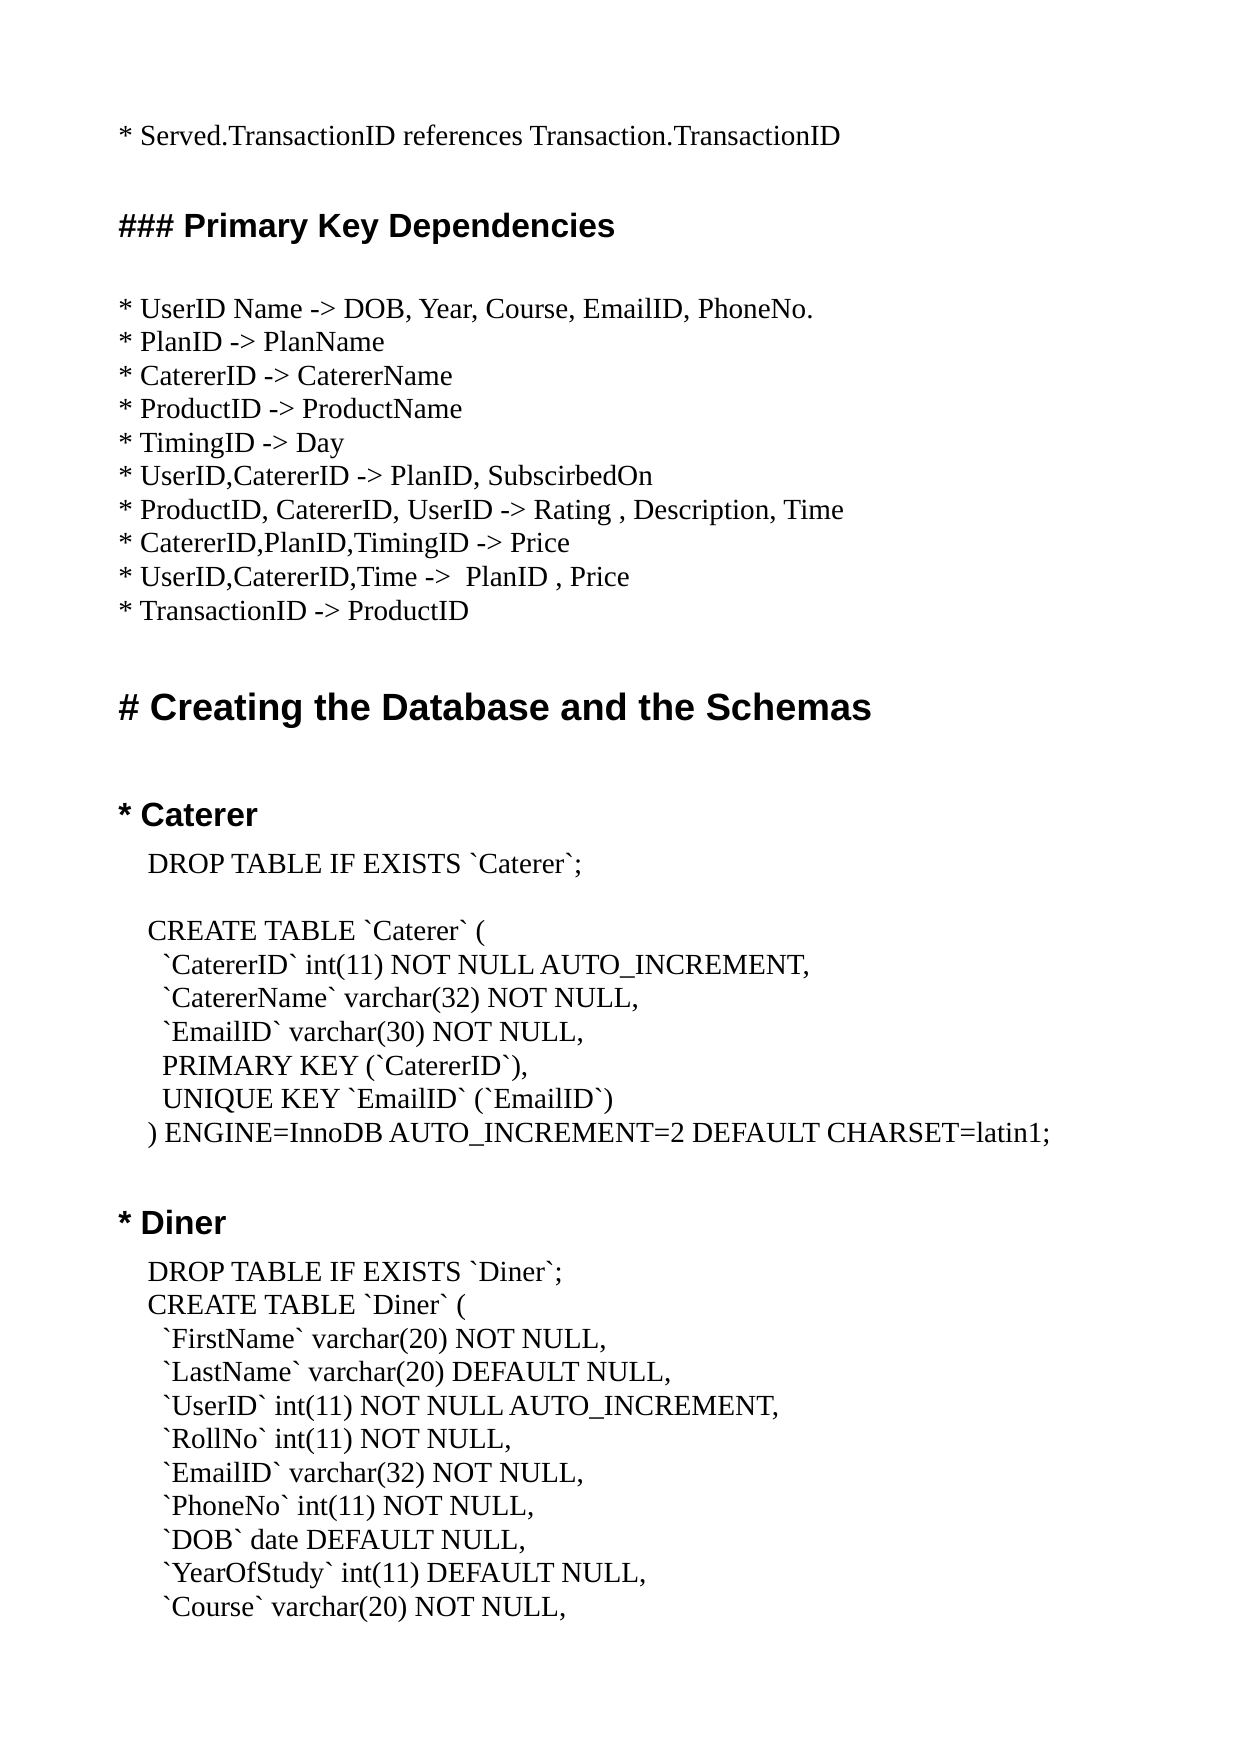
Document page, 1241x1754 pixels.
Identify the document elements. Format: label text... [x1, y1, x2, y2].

subtitle # Creating the Database and the Schemas [118, 685, 1122, 728]
text `DOB` date DEFAULT NULL, [118, 1522, 1122, 1556]
text * ProductID, CatererID, UserID -> Rating , Description, Time [118, 492, 1122, 526]
text ) ENGINE=InnoDB AUTO_INCREMENT=2 DEFAULT CHARSET=latin1; [118, 1115, 1122, 1148]
text DROP TABLE IF EXISTS `Diner`; [118, 1254, 1122, 1287]
subtitle ### Primary Key Dependencies [118, 206, 1122, 245]
text `EmailID` varchar(30) NOT NULL, [118, 1014, 1122, 1048]
text `UserID` int(11) NOT NULL AUTO_INCREMENT, [118, 1388, 1122, 1421]
text `PhoneNo` int(11) NOT NULL, [118, 1488, 1122, 1522]
text `EmailID` varchar(32) NOT NULL, [118, 1455, 1122, 1488]
text `FirstName` varchar(20) NOT NULL, [118, 1321, 1122, 1354]
text `Course` varchar(20) NOT NULL, [118, 1589, 1122, 1623]
text * TimingID -> Day [118, 425, 1122, 458]
subtitle * Caterer [118, 795, 1122, 834]
text PRIMARY KEY (`CatererID`), [118, 1048, 1122, 1081]
text * UserID Name -> DOB, Year, Course, EmailID, PhoneNo. [118, 291, 1122, 324]
text * PlanID -> PlanName [118, 324, 1122, 358]
text `CatererID` int(11) NOT NULL AUTO_INCREMENT, [118, 947, 1122, 981]
text * CatererID -> CatererName [118, 358, 1122, 391]
text * Served.TransactionID references Transaction.TransactionID [118, 118, 1122, 152]
text * TransactionID -> ProductID [118, 593, 1122, 626]
text `RollNo` int(11) NOT NULL, [118, 1421, 1122, 1455]
text UNIQUE KEY `EmailID` (`EmailID`) [118, 1081, 1122, 1115]
text `CatererName` varchar(32) NOT NULL, [118, 981, 1122, 1014]
text * CatererID,PlanID,TimingID -> Price [118, 526, 1122, 559]
subtitle * Diner [118, 1203, 1122, 1241]
text * UserID,CatererID -> PlanID, SubscirbedOn [118, 458, 1122, 492]
text `YearOfStudy` int(11) DEFAULT NULL, [118, 1556, 1122, 1589]
text `LastName` varchar(20) DEFAULT NULL, [118, 1354, 1122, 1388]
text DROP TABLE IF EXISTS `Caterer`; [118, 846, 1122, 880]
text CREATE TABLE `Caterer` ( [118, 913, 1122, 947]
text CREATE TABLE `Diner` ( [118, 1287, 1122, 1321]
text * UserID,CatererID,Time -> PlanID , Price [118, 559, 1122, 593]
text * ProductID -> ProductName [118, 391, 1122, 425]
